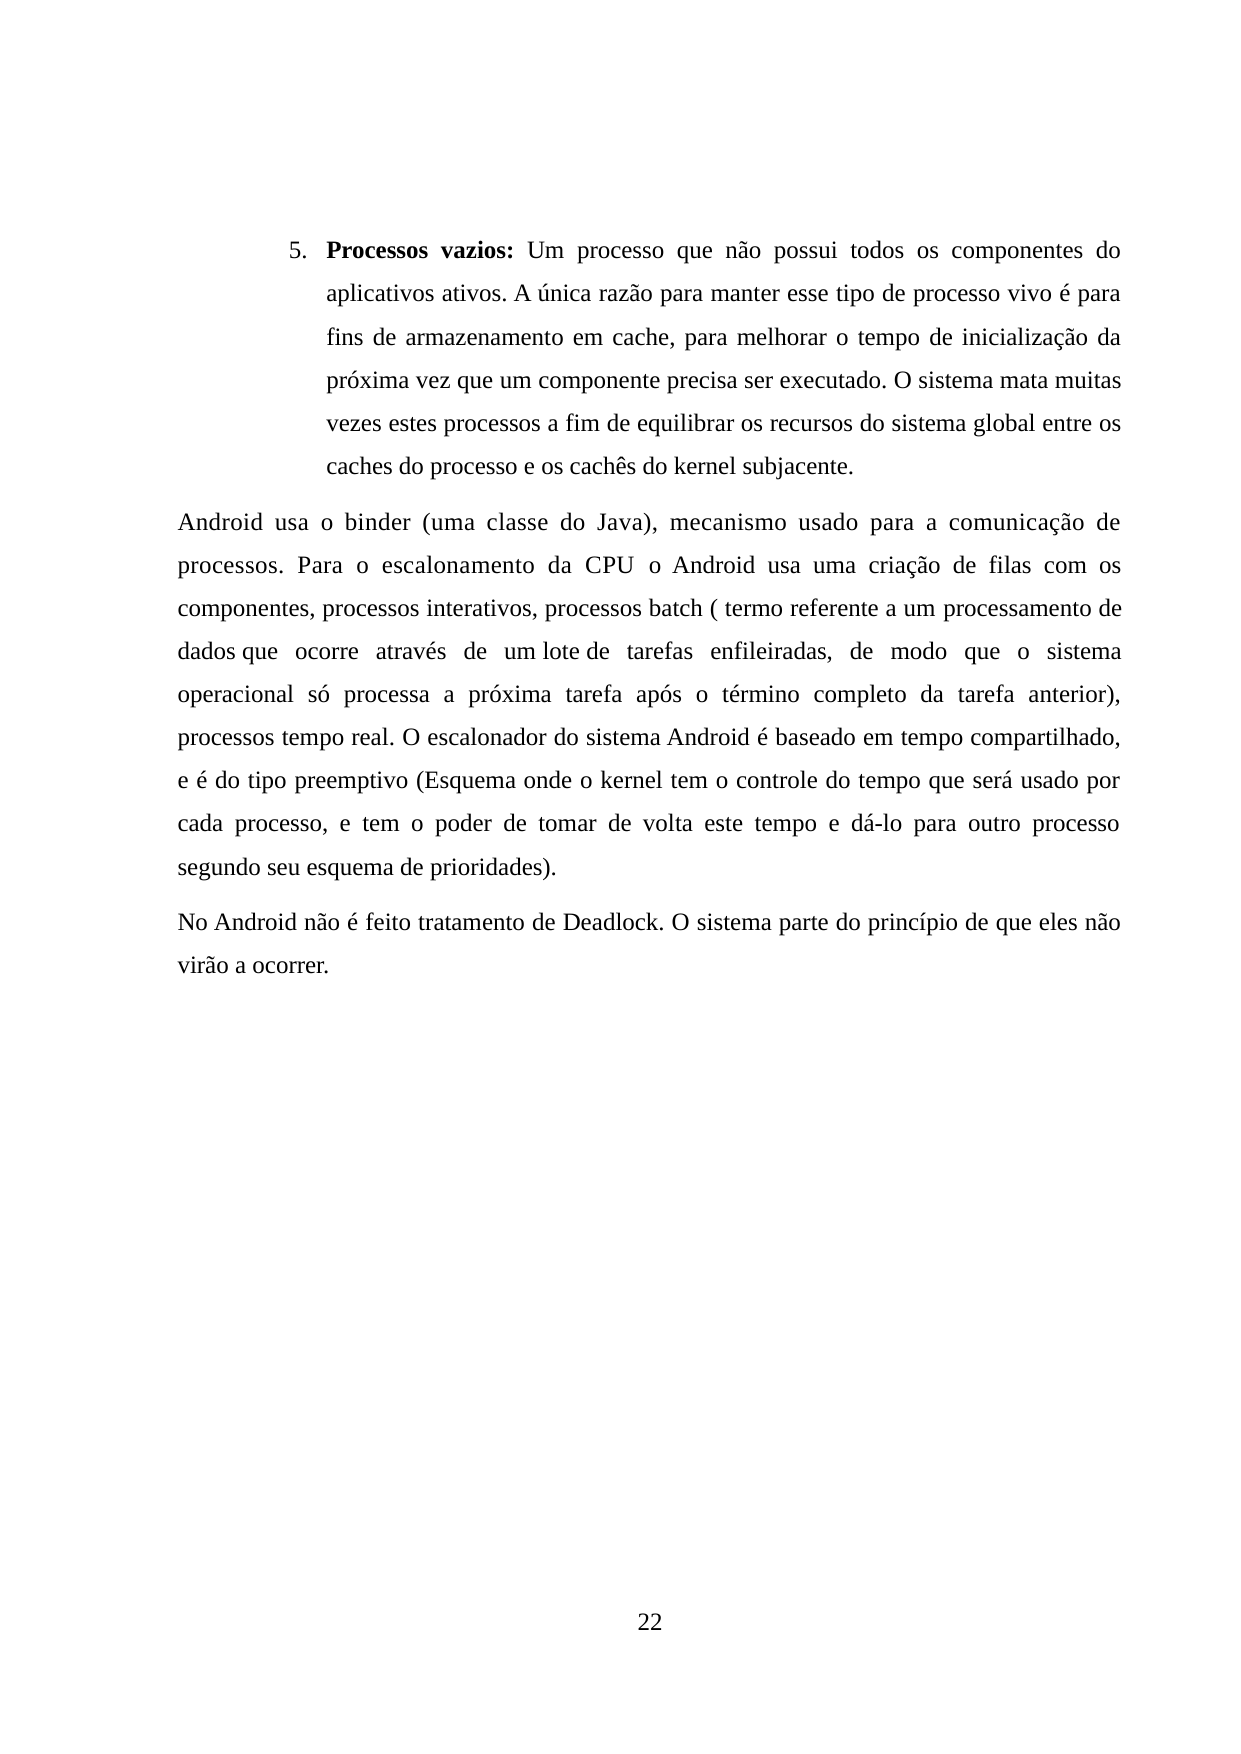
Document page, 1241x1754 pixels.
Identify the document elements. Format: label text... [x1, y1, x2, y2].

list Processos vazios: Um processo que não possui todos os componentes do aplicativos ativos. A única razão para manter esse tipo de processo vivo é para fins de armazenamento em cache, para melhorar o tempo de inicialização da próxima vez que um componente precisa ser executado. O sistema mata muitas vezes estes processos a fim de equilibrar os recursos do sistema global entre os caches do processo e os cachês do kernel subjacente. [288, 235, 1122, 480]
text No Android não é feito tratamento de Deadlock. O sistema parte do princípio de que eles não virão a ocorrer. [177, 907, 1122, 979]
text Android usa o binder (uma classe do Java), mecanismo usado para a comunicação de processos. Para o escalonamento da CPU o Android usa uma criação de filas com os componentes, processos interativos, processos batch ( termo referente a um processamento de dados que ocorre através de um lote de tarefas enfileiradas, de modo que o sistema operacional só processa a próxima tarefa após o término completo da tarefa anterior), processos tempo real. O escalonador do sistema Android é baseado em tempo compartilhado, e é do tipo preemptivo (Esquema onde o kernel tem o controle do tempo que será usado por cada processo, e tem o poder de tomar de volta este tempo e dá-lo para outro processo segundo seu esquema de prioridades). [177, 507, 1122, 880]
